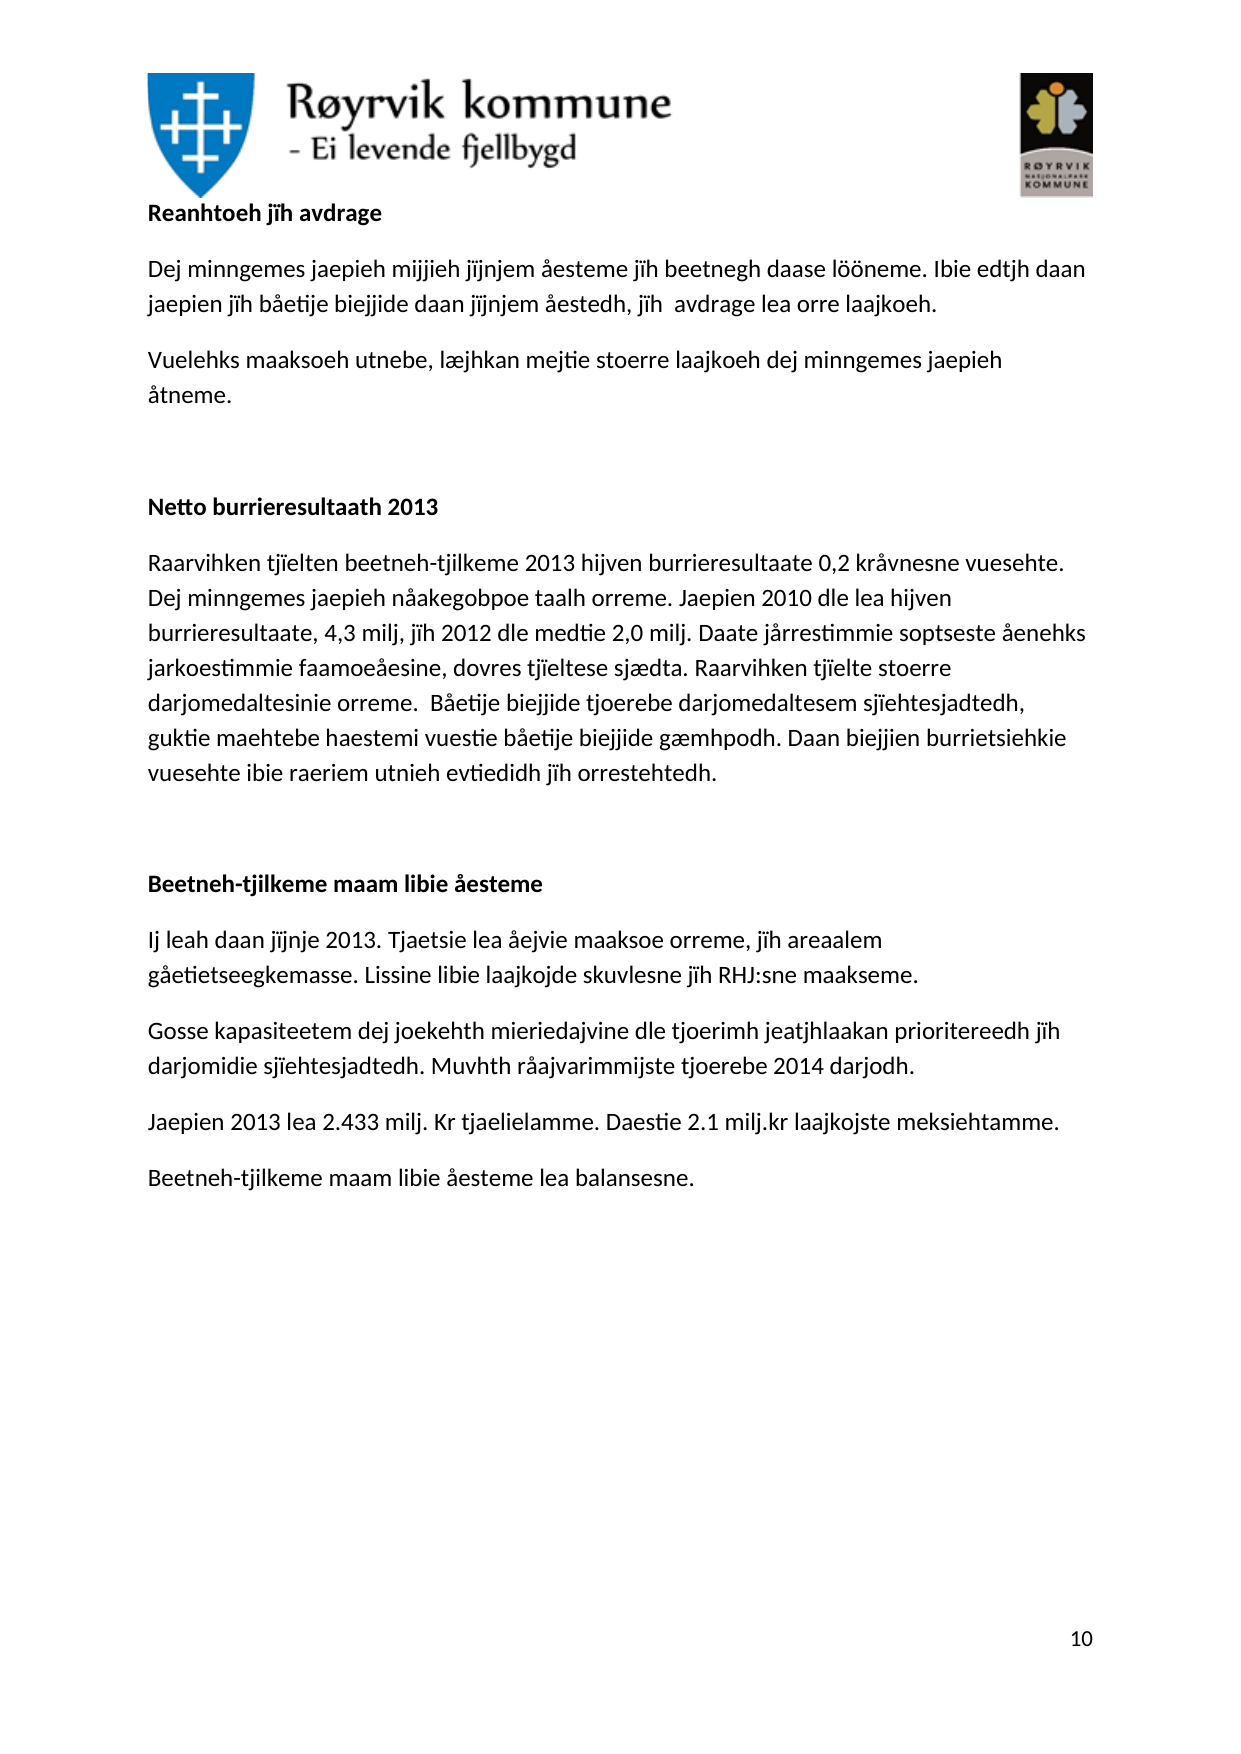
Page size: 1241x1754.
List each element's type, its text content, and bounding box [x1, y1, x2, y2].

text Beetneh-tjilkeme maam libie åesteme [148, 868, 1093, 899]
text Raarvihken tjïelten beetneh-tjilkeme 2013 hijven burrieresultaate 0,2 kråvnesne vuesehte. Dej minngemes jaepieh nåakegobpoe taalh orreme. Jaepien 2010 dle lea hijven burrieresultaate, 4,3 milj, jïh 2012 dle medtie 2,0 milj. Daate jårrestimmie soptseste åenehks jarkoestimmie faamoeåesine, dovres tjïeltese sjædta. Raarvihken tjïelte stoerre darjomedaltesinie orreme. Båetije biejjide tjoerebe darjomedaltesem sjïehtesjadtedh, guktie maehtebe haestemi vuestie båetije biejjide gæmhpodh. Daan biejjien burrietsiehkie vuesehte ibie raeriem utnieh evtiedidh jïh orrestehtedh. [148, 547, 1093, 787]
text Vuelehks maaksoeh utnebe, læjhkan mejtie stoerre laajkoeh dej minngemes jaepieh åtneme. [148, 344, 1093, 410]
text Ij leah daan jïjnje 2013. Tjaetsie lea åejvie maaksoe orreme, jïh areaalem gåetietseegkemasse. Lissine libie laajkojde skuvlesne jïh RHJ:sne maakseme. [148, 924, 1093, 990]
text Reanhtoeh jïh avdrage [148, 198, 1093, 228]
text Beetneh-tjilkeme maam libie åesteme lea balansesne. [148, 1162, 1093, 1192]
text Netto burrieresultaath 2013 [148, 491, 1093, 521]
text Gosse kapasiteetem dej joekehth mieriedajvine dle tjoerimh jeatjhlaakan prioritereedh jïh darjomidie sjïehtesjadtedh. Muvhth råajvarimmijste tjoerebe 2014 darjodh. [148, 1015, 1093, 1081]
picture [147, 73, 1093, 198]
text Jaepien 2013 lea 2.433 milj. Kr tjaelielamme. Daestie 2.1 milj.kr laajkojste meksiehtamme. [148, 1106, 1093, 1136]
text Dej minngemes jaepieh mijjieh jïjnjem åesteme jïh beetnegh daase lööneme. Ibie edtjh daan jaepien jïh båetije biejjide daan jïjnjem åestedh, jïh avdrage lea orre laajkoeh. [148, 253, 1093, 319]
